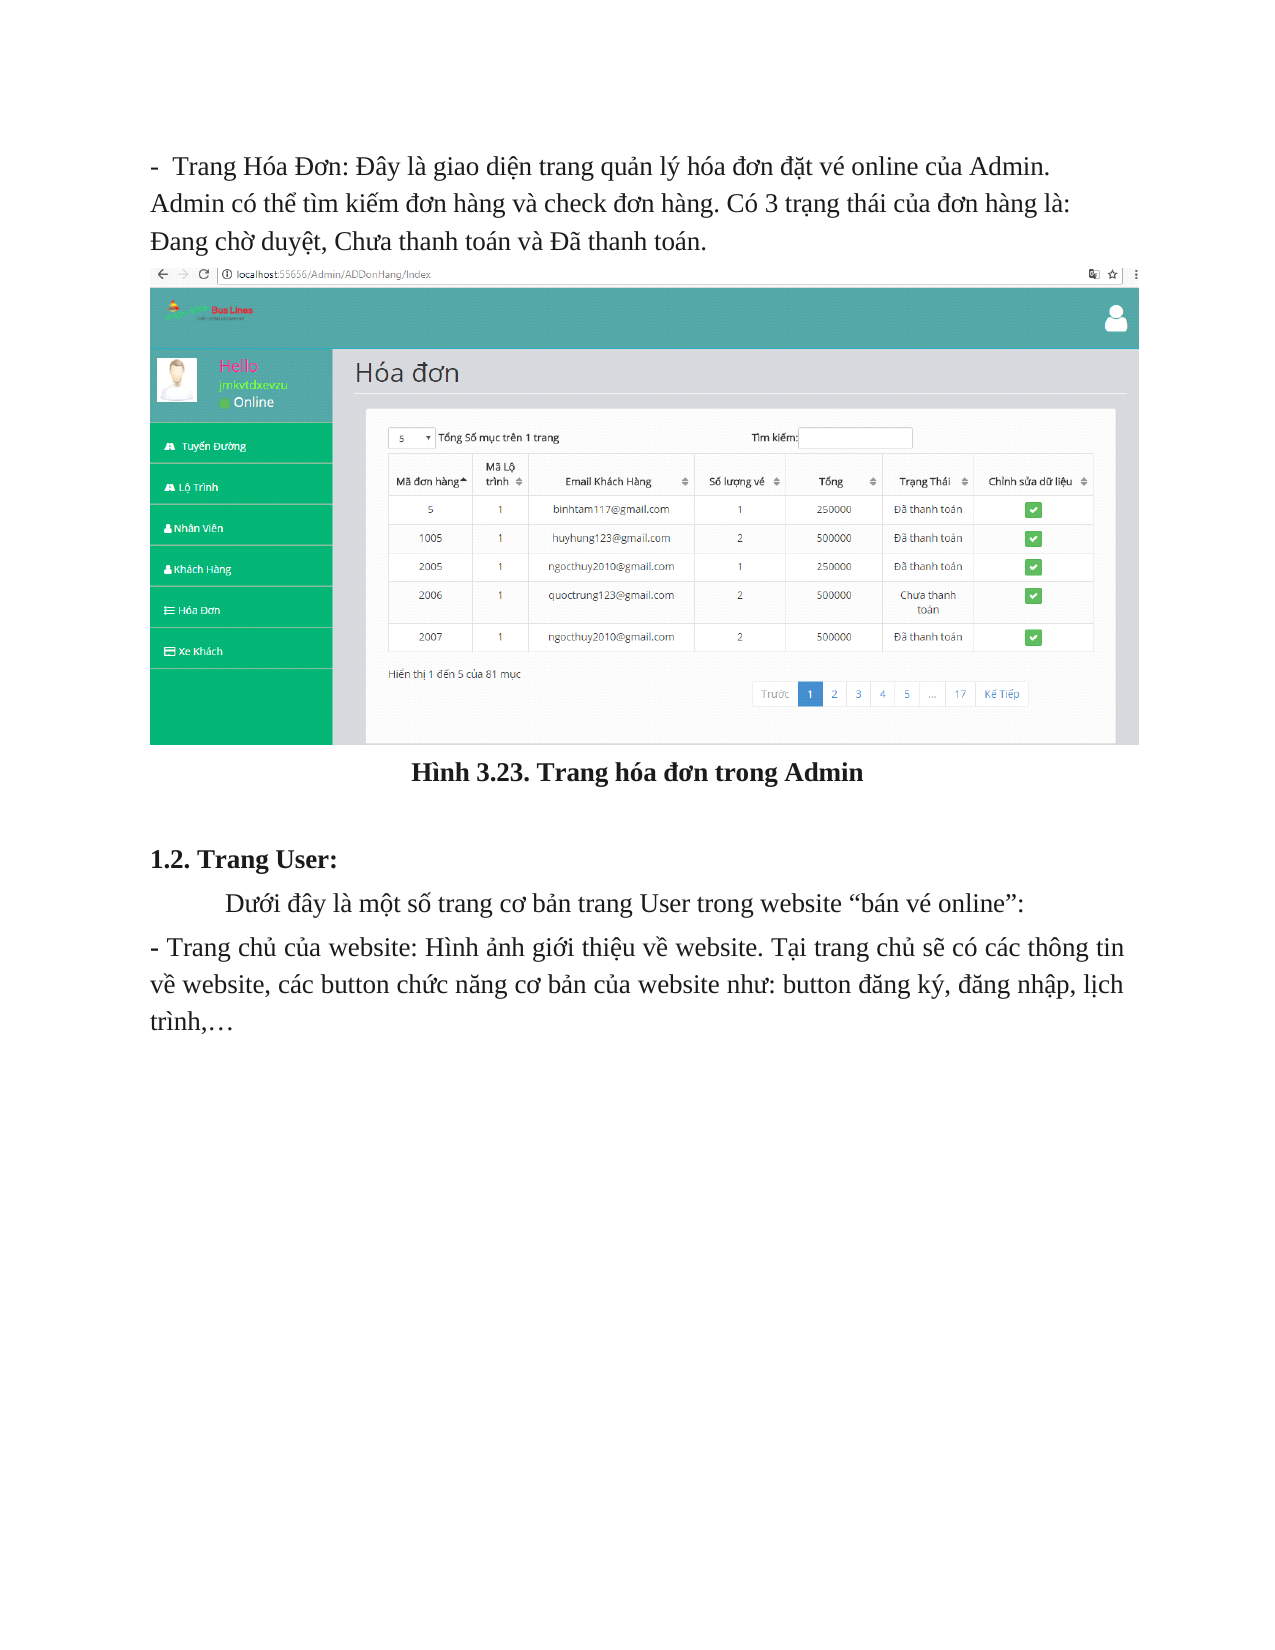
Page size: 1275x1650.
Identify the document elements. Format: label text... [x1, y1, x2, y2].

text 1.2. Trang User: [150, 843, 1125, 875]
text Dưới đây là một số trang cơ bản trang User trong website “bán vé online”: [150, 887, 1125, 918]
text - Trang Hóa Đơn: Đây là giao diện trang quản lý hóa đơn đặt vé online của Admin. Admin có thể tìm kiếm đơn hàng và check đơn hàng. Có 3 trạng thái của đơn hàng là: Đang chờ duyệt, Chưa thanh toán và Đã thanh toán. [150, 150, 1125, 256]
text Hình 3.23. Trang hóa đơn trong Admin [150, 756, 1125, 788]
text - Trang chủ của website: Hình ảnh giới thiệu về website. Tại trang chủ sẽ có các thông tin về website, các button chức năng cơ bản của website như: button đăng ký, đăng nhập, lịch trình,… [150, 931, 1125, 1036]
